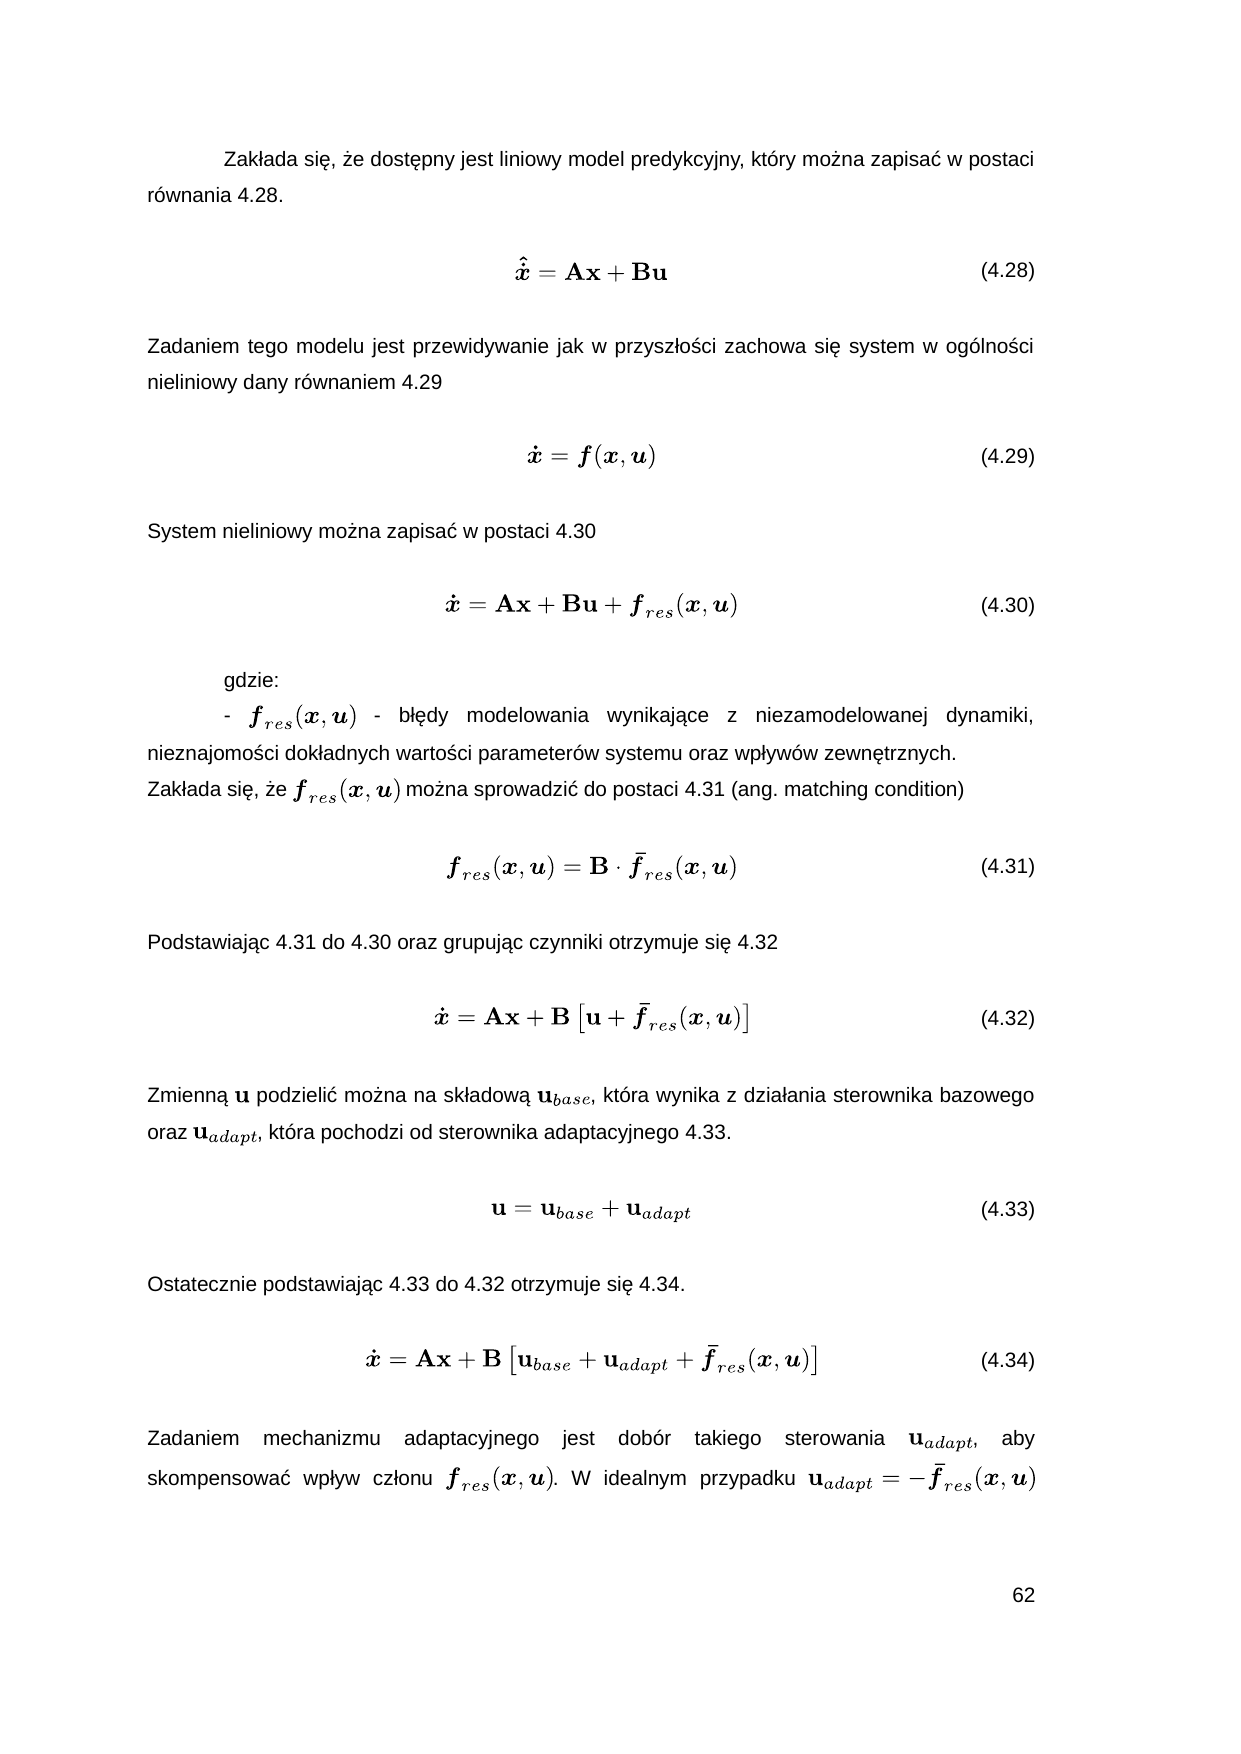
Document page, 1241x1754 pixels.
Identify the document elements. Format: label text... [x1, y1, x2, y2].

text Zakłada się, że dostępny jest liniowy model predykcyjny, który można zapisać w postaci równania 4.28. [147, 147, 1035, 207]
text (4.29) [147, 443, 1035, 469]
text - - błędy modelowania wynikające z niezamodelowanej dynamiki, nieznajomości dokładnych wartości parameterów systemu oraz wpływów zewnętrznych. [147, 703, 1035, 765]
text gdzie: [147, 667, 1035, 691]
text (4.32) [748, 1003, 1035, 1033]
text Zakłada się, że można sprowadzić do postaci 4.31 (ang. matching condition) [147, 777, 1035, 803]
text Zadaniem tego modelu jest przewidywanie jak w przyszłości zachowa się system w ogólności nieliniowy dany równaniem 4.29 [147, 334, 1035, 393]
text Podstawiając 4.31 do 4.30 oraz grupując czynniki otrzymuje się 4.32 [147, 930, 1035, 954]
text [147, 853, 464, 880]
text [147, 1345, 511, 1375]
text [147, 1003, 580, 1033]
text (4.28) [147, 256, 1035, 284]
text (4.31) [732, 853, 1035, 880]
text System nieliniowy można zapisać w postaci 4.30 [147, 518, 1035, 542]
text (4.34) [817, 1345, 1035, 1375]
text Ostatecznie podstawiając 4.33 do 4.32 otrzymuje się 4.34. [147, 1272, 1035, 1296]
text [147, 592, 683, 618]
text (4.33) [147, 1195, 1035, 1222]
text (4.30) [731, 592, 1035, 618]
text Zadaniem mechanizmu adaptacyjnego jest dobór takiego sterowania , aby skompensować wpływ członu . W idealnym przypadku [147, 1425, 1035, 1492]
text Zmienną podzielić można na składową , która wynika z działania sterownika bazowego oraz , która pochodzi od sterownika adaptacyjnego 4.33. [147, 1083, 1035, 1146]
